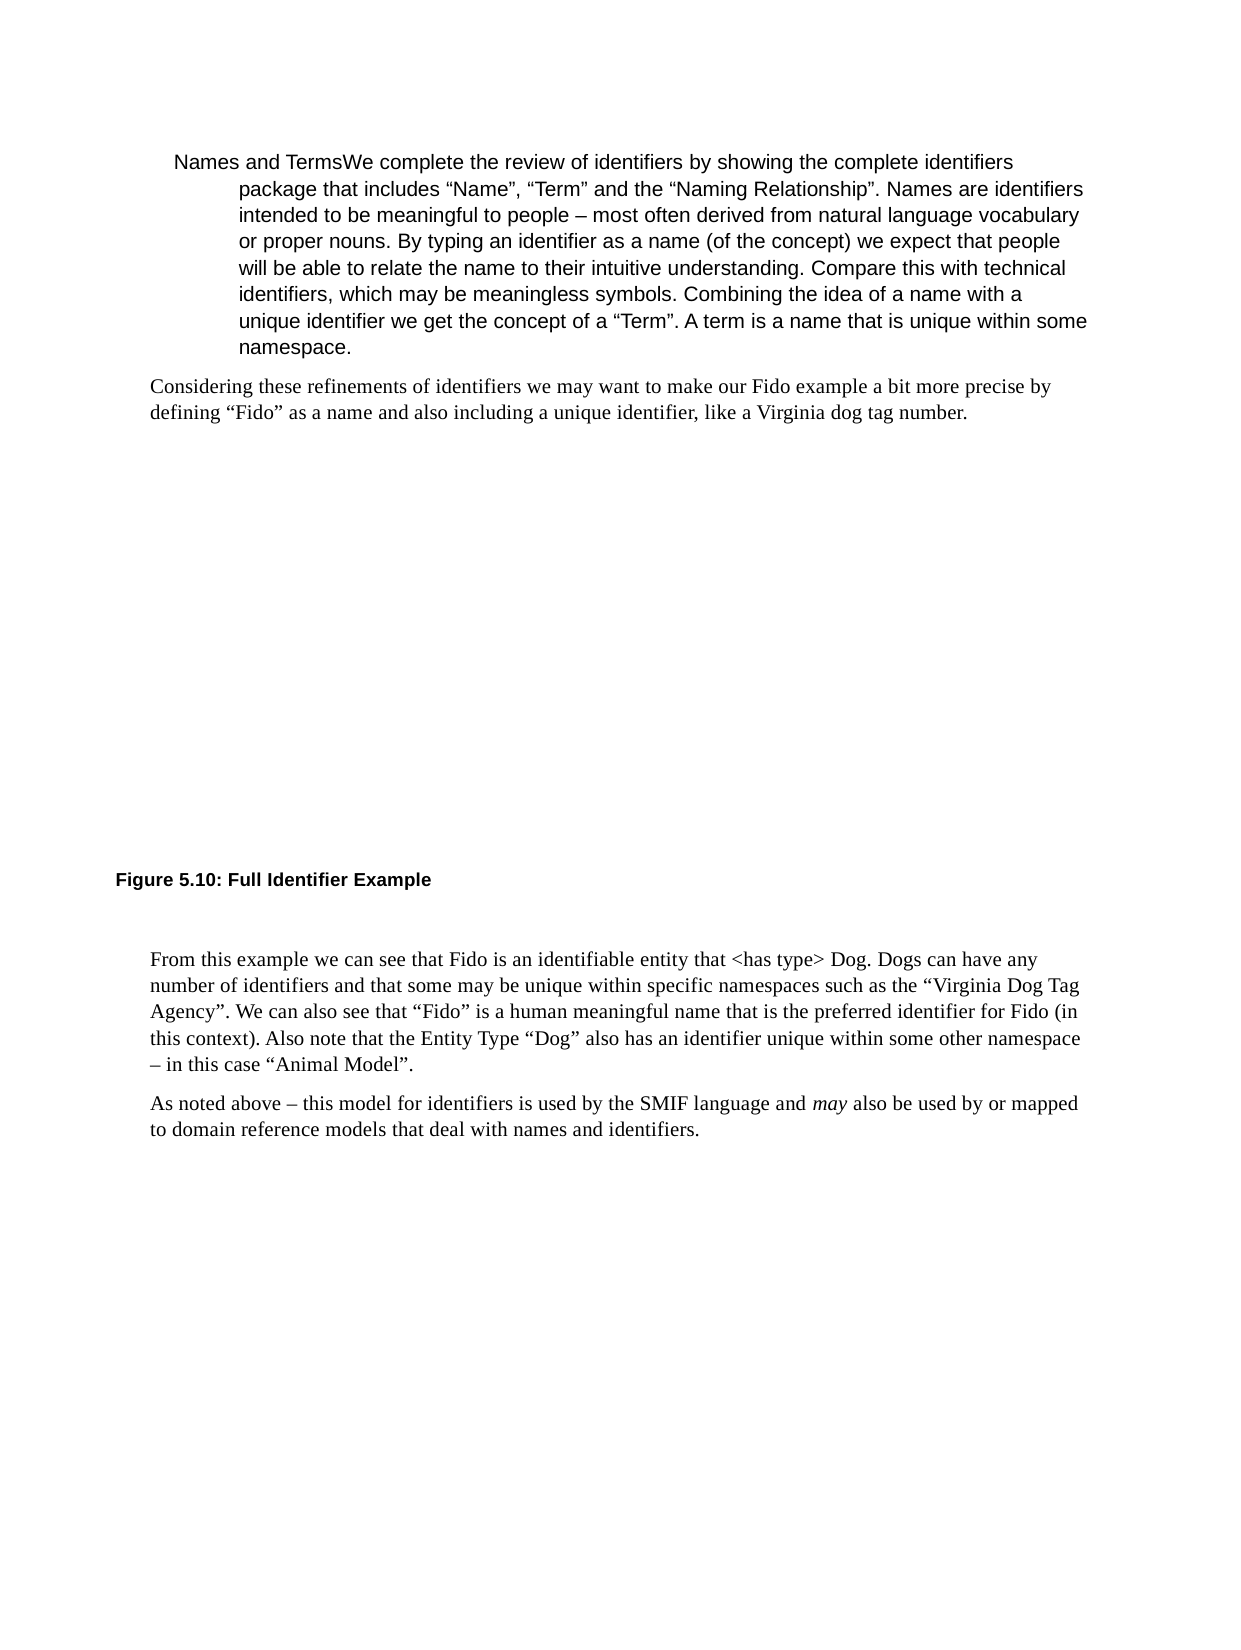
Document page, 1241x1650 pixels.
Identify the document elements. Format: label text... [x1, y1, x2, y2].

text As noted above – this model for identifiers is used by the SMIF language and may also be used by or mapped to domain reference models that deal with names and identifiers. [150, 1090, 1090, 1141]
text Figure 5.10: Full Identifier Example [115, 456, 1125, 891]
text From this example we can see that Fido is an identifiable entity that <has type> Dog. Dogs can have any number of identifiers and that some may be unique within specific namespaces such as the “Virginia Dog Tag Agency”. We can also see that “Fido” is a human meaningful name that is the preferred identifier for Fido (in this context). Also note that the Entity Type “Dog” also has an identifier unique within some other namespace – in this case “Animal Model”. [115, 891, 1125, 1076]
text Names and TermsWe complete the review of identifiers by showing the complete identifiers package that includes “Name”, “Term” and the “Naming Relationship”. Names are identifiers intended to be meaningful to people – most often derived from natural language vocabulary or proper nouns. By typing an identifier as a name (of the concept) we expect that people will be able to relate the name to their intuitive understanding. Compare this with technical identifiers, which may be meaningless symbols. Combining the idea of a name with a unique identifier we get the concept of a “Term”. A term is a name that is unique within some namespace. [173, 150, 1090, 359]
text [150, 438, 1090, 456]
text Considering these refinements of identifiers we may want to make our Fido example a bit more precise by defining “Fido” as a name and also including a unique identifier, like a Virginia dog tag number. [150, 373, 1090, 424]
